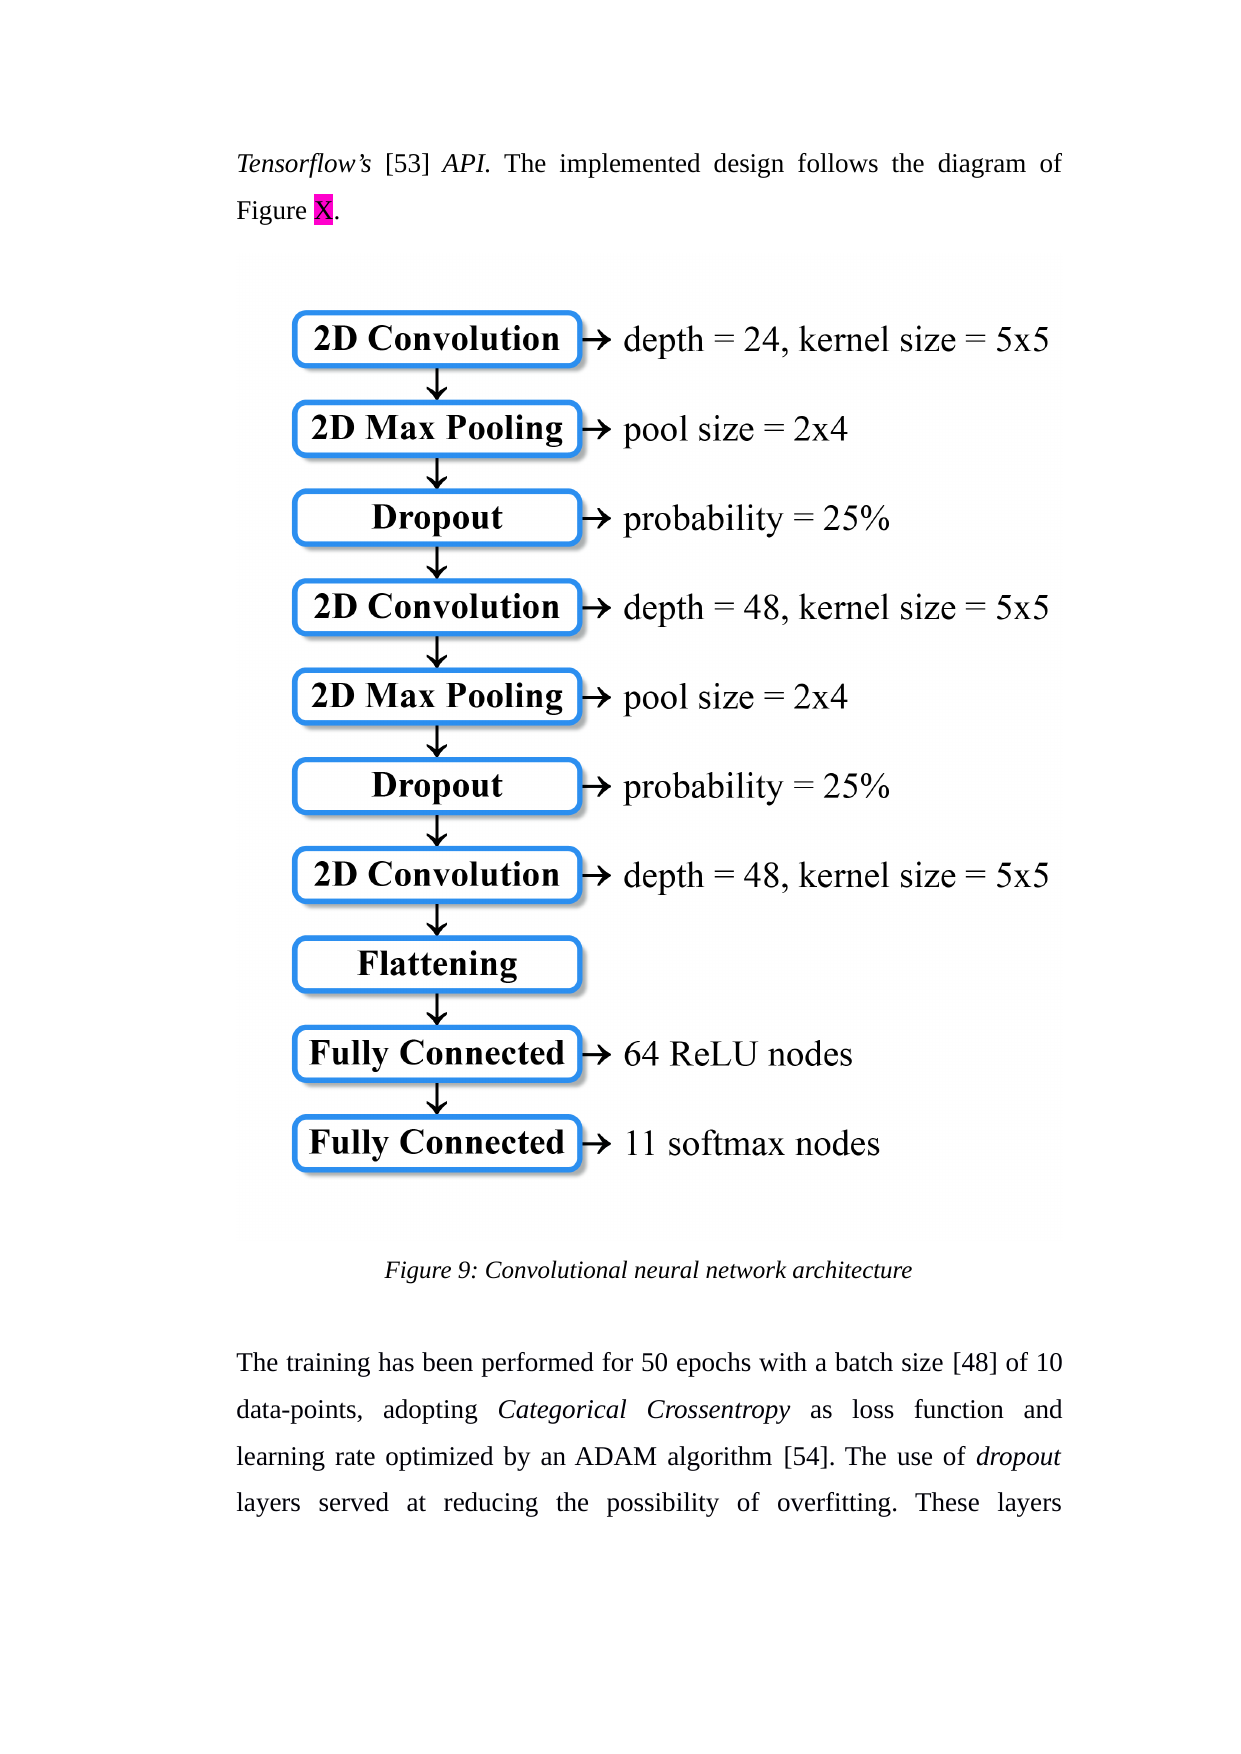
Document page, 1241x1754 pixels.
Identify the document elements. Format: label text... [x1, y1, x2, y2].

picture [236, 253, 1063, 1241]
text Figure 9: Convolutional neural network architecture [236, 1241, 1063, 1284]
text The training has been performed for 50 epochs with a batch size [48] of 10 data-points, adopting Categorical Crossentropy as loss function and learning rate optimized by an ADAM algorithm [54]. The use of dropout layers served at reducing the possibility of overfitting. These layers [236, 1346, 1063, 1517]
text Tensorflow’s [53] API. The implemented design follows the diagram of Figure X. [236, 148, 1063, 225]
